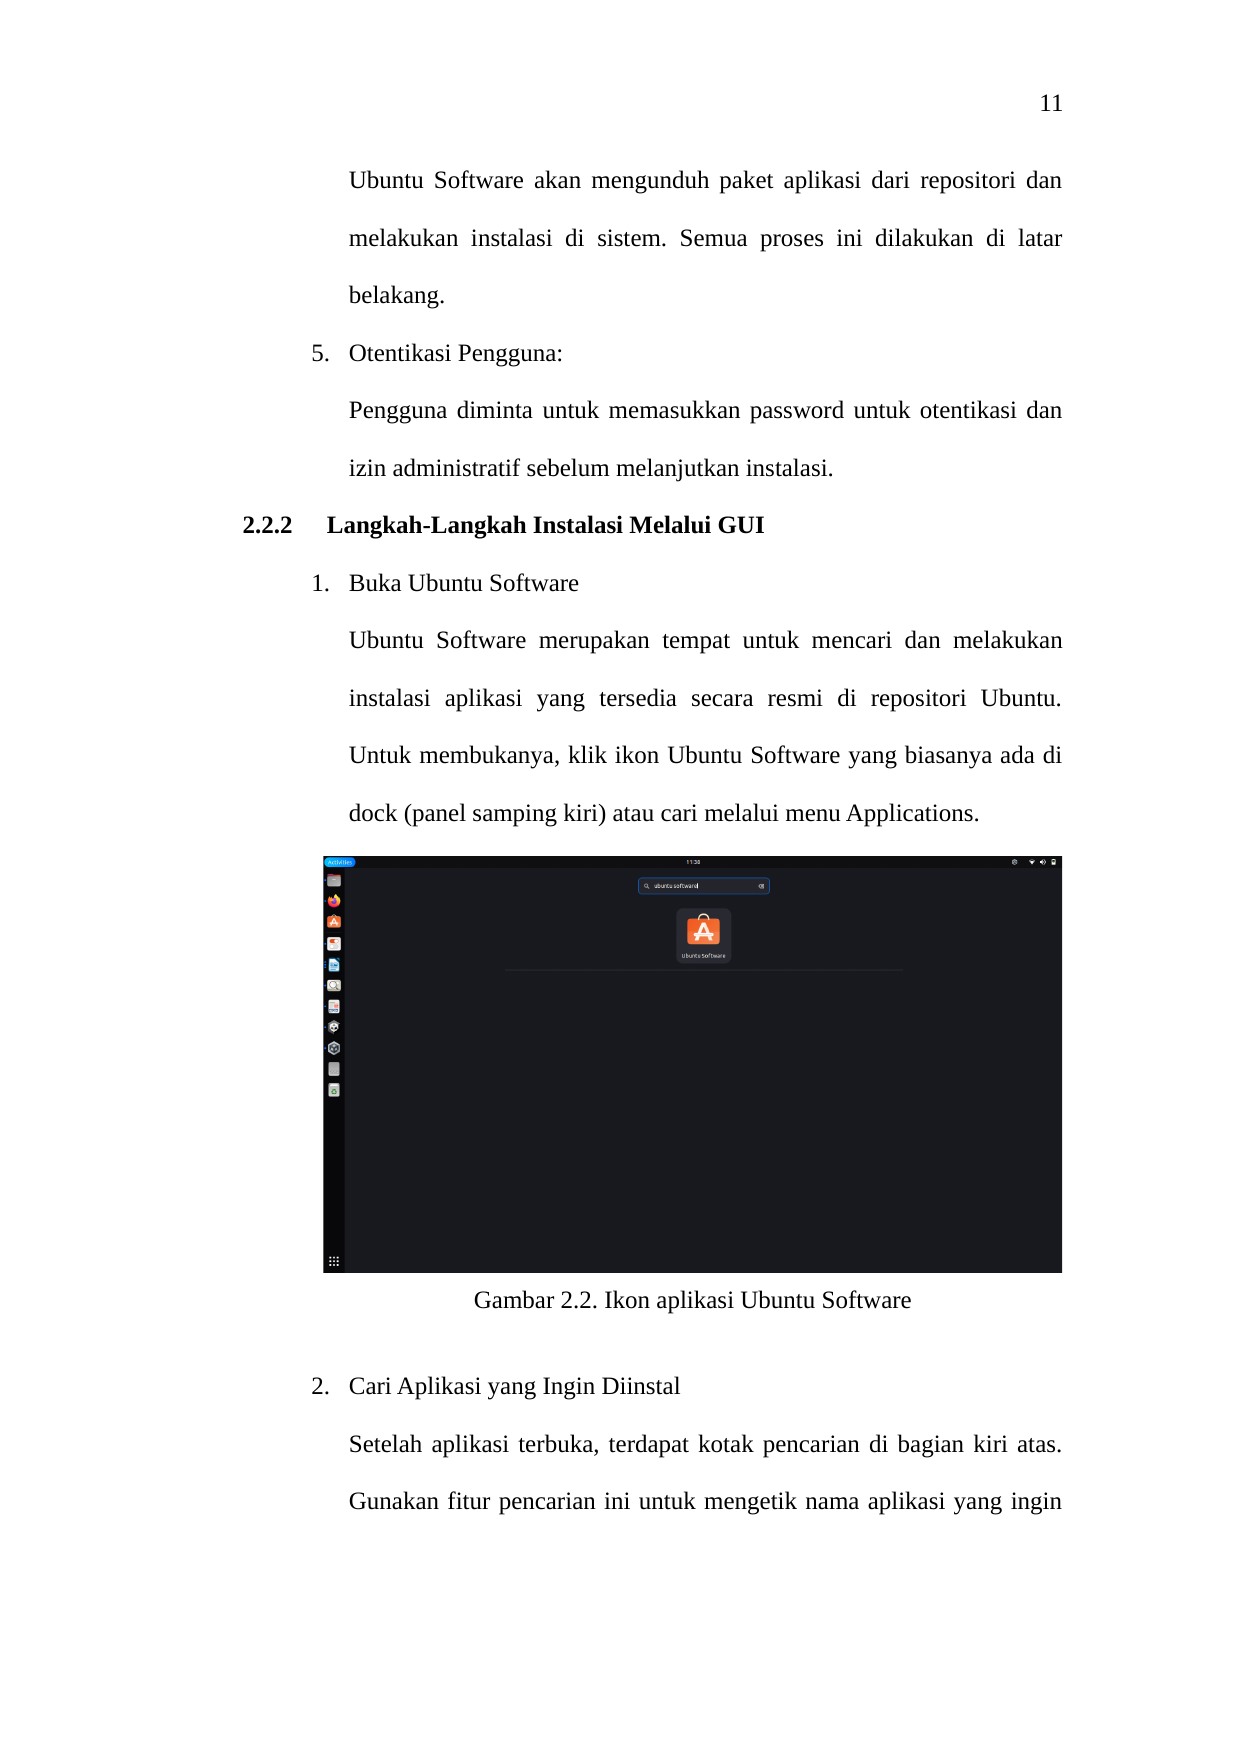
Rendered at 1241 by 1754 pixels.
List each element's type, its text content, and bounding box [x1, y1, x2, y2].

list Ubuntu Software akan mengunduh paket aplikasi dari repositori dan melakukan instalasi di sistem. Semua proses ini dilakukan di latar belakang. [311, 165, 1063, 309]
text Gambar 2.2. Ikon aplikasi Ubuntu Software [323, 1273, 1062, 1314]
list Setelah aplikasi terbuka, terdapat kotak pencarian di bagian kiri atas. Gunakan fitur pencarian ini untuk mengetik nama aplikasi yang ingin [311, 1429, 1063, 1515]
subtitle Langkah-Langkah Instalasi Melalui GUI [236, 510, 1063, 539]
list Buka Ubuntu Software [311, 568, 1063, 597]
list Ubuntu Software merupakan tempat untuk mencari dan melakukan instalasi aplikasi yang tersedia secara resmi di repositori Ubuntu. Untuk membukanya, klik ikon Ubuntu Software yang biasanya ada di dock (panel samping kiri) atau cari melalui menu Applications. [311, 625, 1063, 827]
list Pengguna diminta untuk memasukkan password untuk otentikasi dan izin administratif sebelum melanjutkan instalasi. [311, 395, 1063, 482]
list Cari Aplikasi yang Ingin Diinstal [311, 970, 1063, 1400]
picture [323, 856, 1063, 1273]
list Otentikasi Pengguna: [311, 338, 1063, 367]
